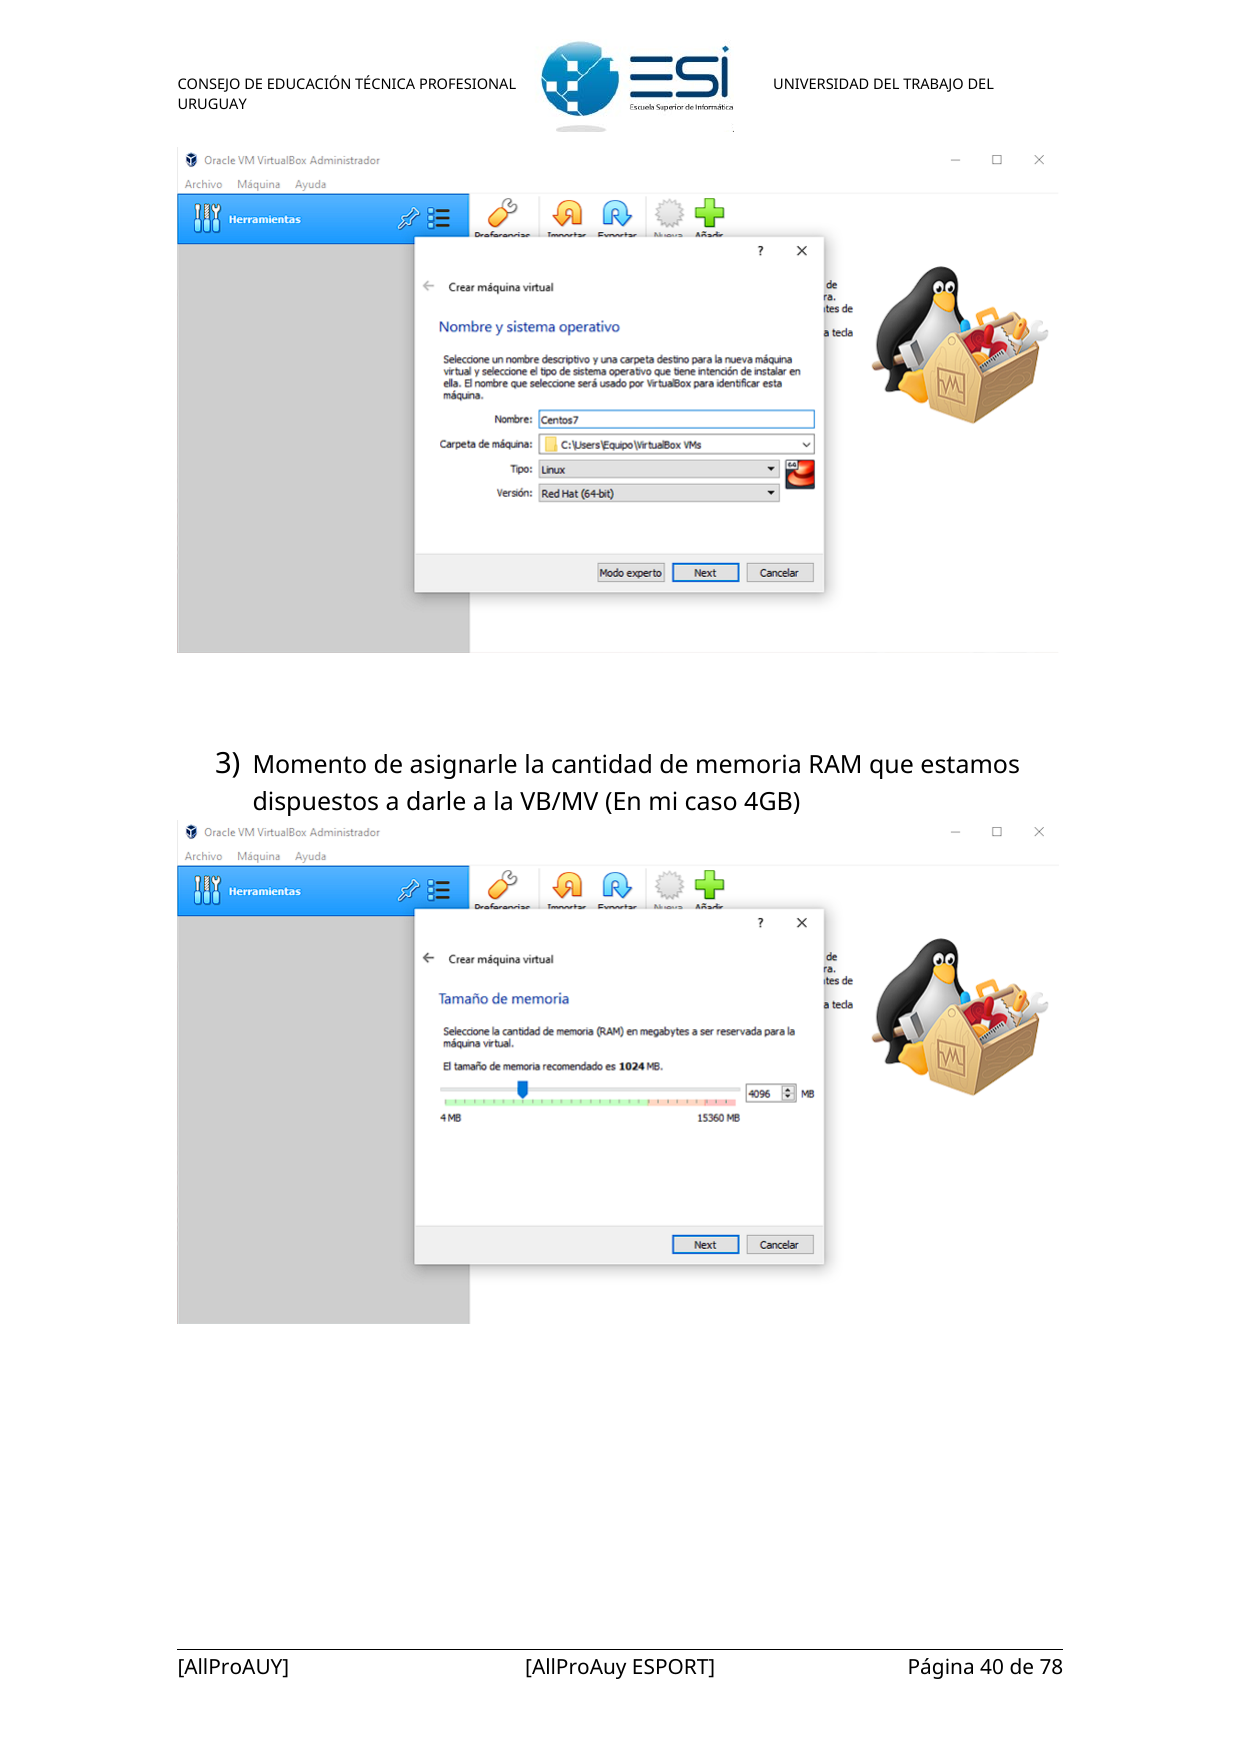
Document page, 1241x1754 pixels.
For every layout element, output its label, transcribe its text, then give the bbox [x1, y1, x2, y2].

picture [177, 147, 1059, 653]
picture [534, 39, 734, 132]
list Momento de asignarle la cantidad de memoria RAM que estamos dispuestos a darle a la VB/MV (En mi caso 4GB) [215, 742, 1063, 818]
picture [177, 820, 1060, 1324]
